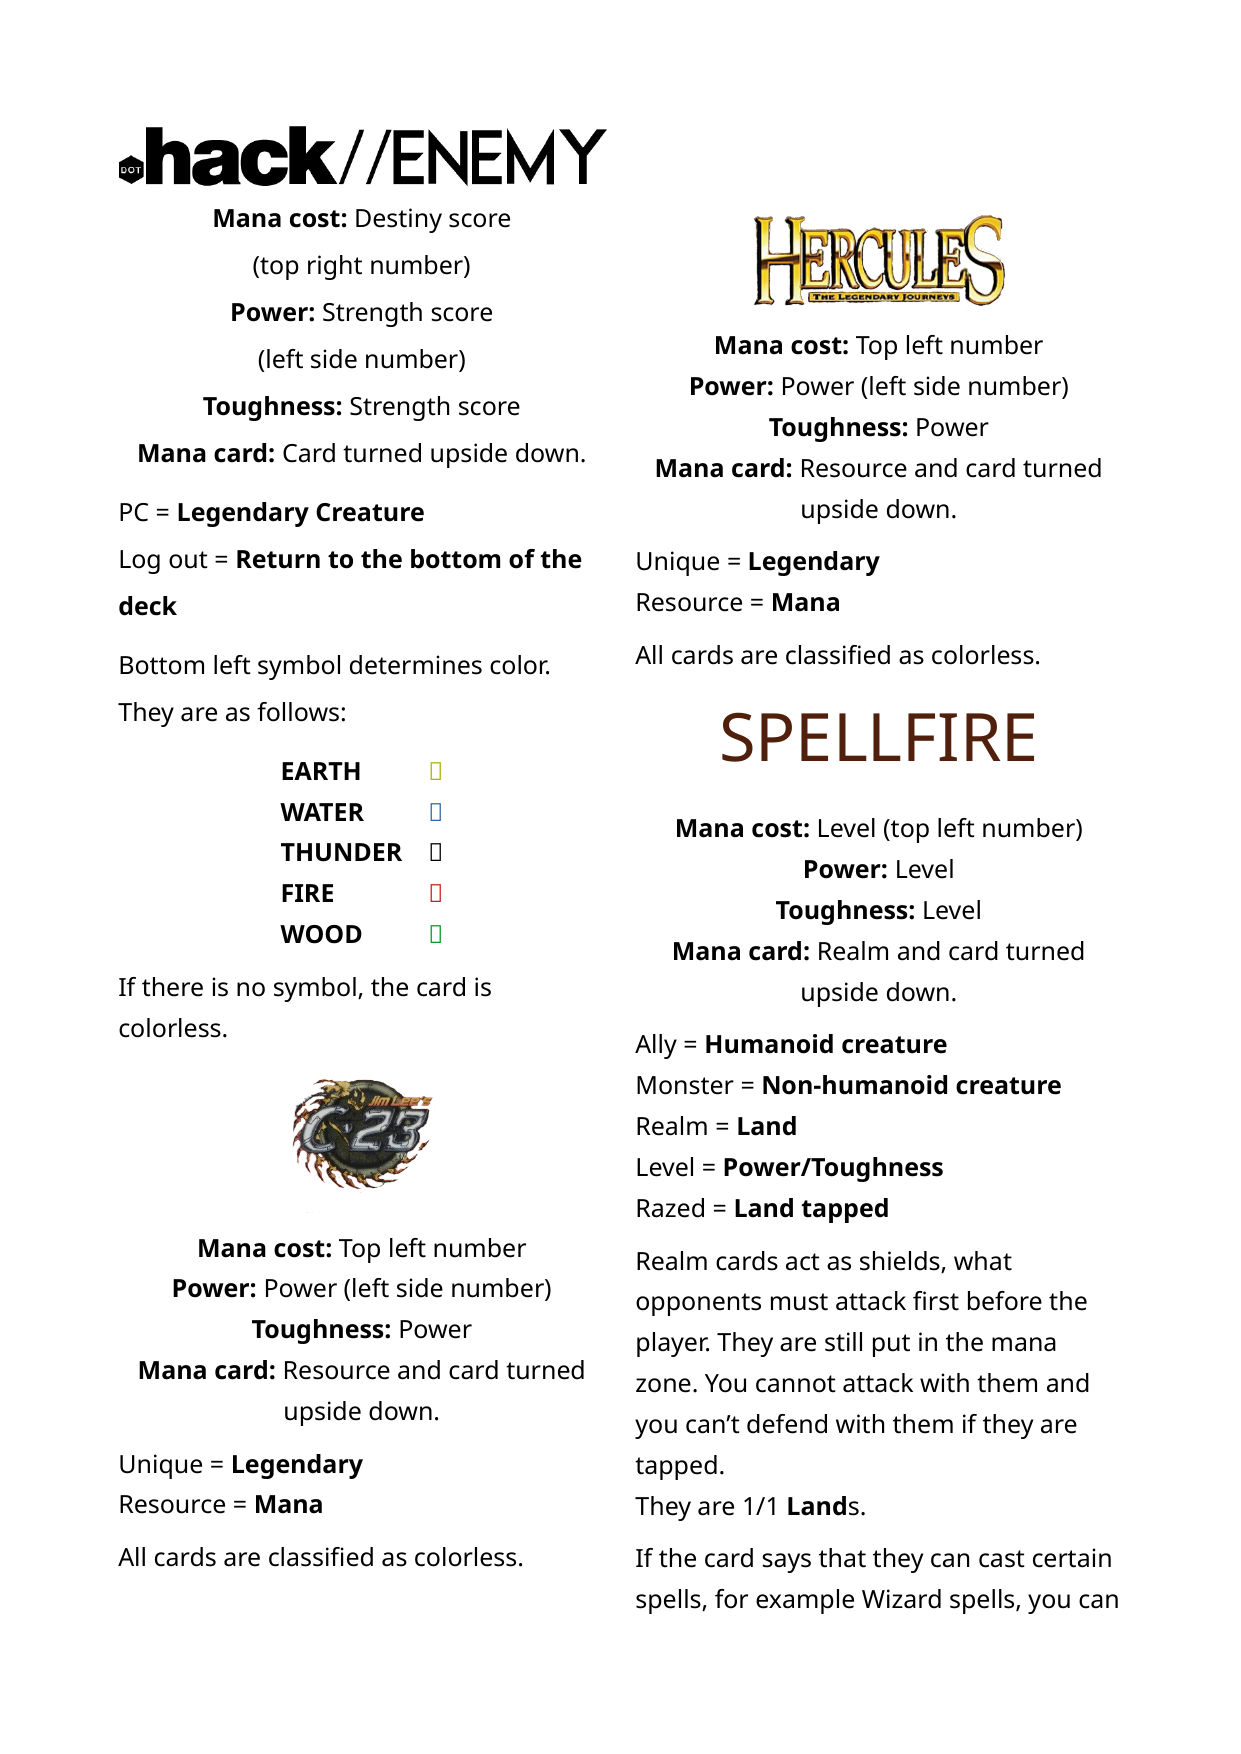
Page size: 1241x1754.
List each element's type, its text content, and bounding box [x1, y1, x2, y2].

text All cards are classified as colorless. [635, 637, 1122, 672]
text Bottom left symbol determines color. They are as follows: [118, 648, 605, 729]
text Ally = Humanoid creature Monster = Non-humanoid creature Realm = Land Level = Power/Toughness Razed = Land tapped [635, 1027, 1122, 1224]
text Unique = Legendary Resource = Mana [635, 544, 1122, 619]
text Unique = Legendary Resource = Mana [118, 1446, 605, 1521]
text Mana cost: Destiny score (top right number) Power: Strength score (left side number) Toughness: Strength score Mana card: Card turned upside down. [118, 189, 605, 470]
text Realm cards act as shields, what opponents must attack first before the player. They are still put in the mana zone. You cannot attack with them and you can’t defend with them if they are tapped. They are 1/1 Lands. [635, 1243, 1122, 1522]
text Mana cost: Top left number Power: Power (left side number) Toughness: Power Mana card: Resource and card turned upside down. [118, 1230, 605, 1428]
text PC = Legendary Creature Log out = Return to the bottom of the deck [118, 495, 605, 623]
text If the card says that they can cast certain spells, for example Wizard spells, you can [635, 1541, 1122, 1616]
text EARTH  WATER  THUNDER  FIRE  WOOD  [118, 753, 605, 951]
text All cards are classified as colorless. [118, 1540, 605, 1574]
text Mana cost: Level (top left number) Power: Level Toughness: Level Mana card: Realm and card turned upside down. [635, 811, 1122, 1008]
picture [118, 124, 608, 189]
text SPELLFIRE [635, 690, 1122, 781]
picture [286, 1063, 437, 1213]
picture [746, 210, 1011, 311]
text If there is no symbol, the card is colorless. [118, 969, 605, 1044]
text Mana cost: Top left number Power: Power (left side number) Toughness: Power Mana card: Resource and card turned upside down. [635, 328, 1122, 525]
